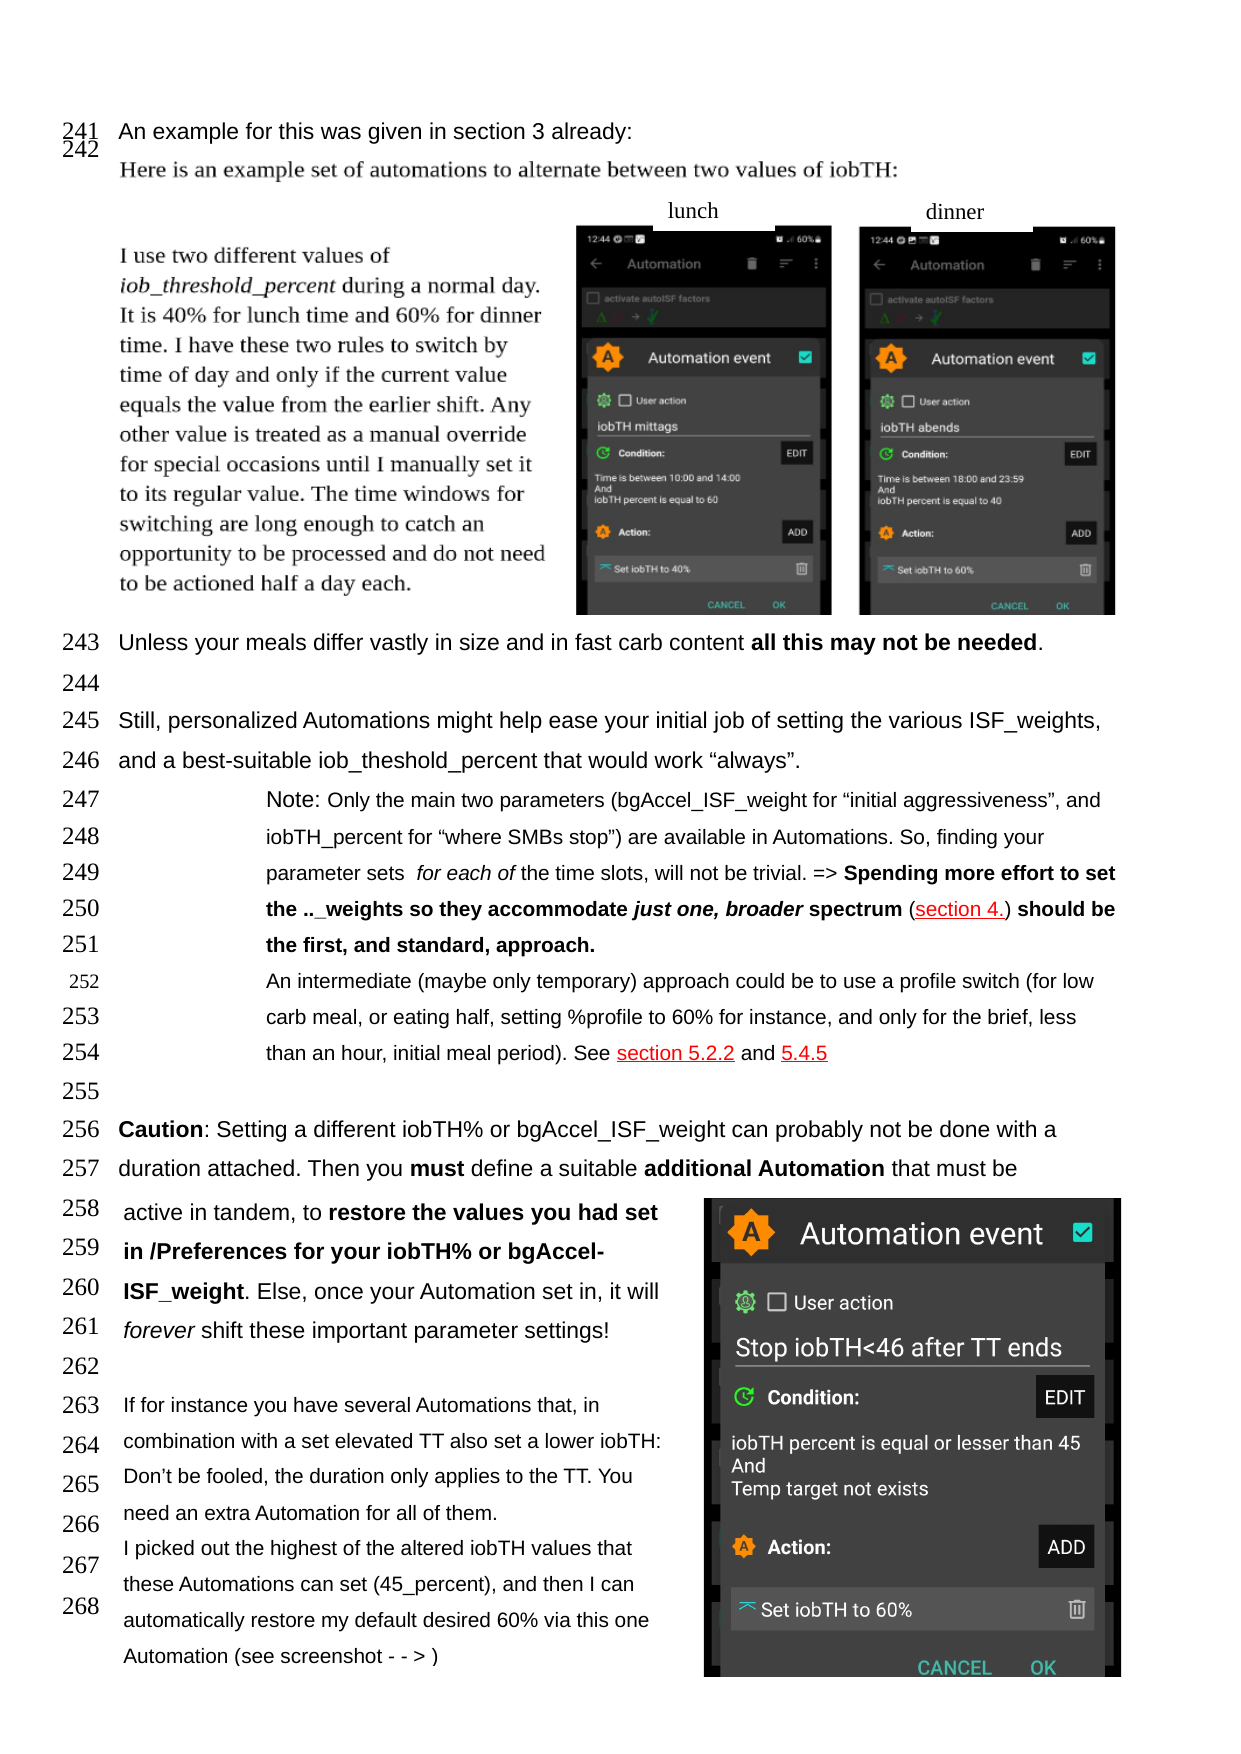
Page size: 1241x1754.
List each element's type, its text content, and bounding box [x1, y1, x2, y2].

text An intermediate (maybe only temporary) approach could be to use a profile switch (for low carb meal, or eating half, setting %profile to 60% for instance, and only for the brief, less than an hour, initial meal period). See section 5.2.2 and 5.4.5 [266, 968, 1122, 1064]
text An example for this was given in section 3 already: [118, 118, 1122, 144]
text active in tandem, to restore the values you had set in /Preferences for your iobTH% or bgAccel-ISF_weight. Else, once your Automation set in, it will forever shift these important parameter settings! [123, 1199, 674, 1343]
text Unless your meals differ vastly in size and in fast carb content all this may not be needed. [118, 628, 1122, 655]
text I picked out the highest of the altered iobTH values that these Automations can set (45_percent), and then I can automatically restore my default desired 60% via this one Automation (see screenshot - - > ) [123, 1536, 674, 1666]
text If for instance you have several Automations that, in combination with a set elevated TT also set a lower iobTH: Don’t be fooled, the duration only applies to the TT. You need an extra Automation for all of them. [123, 1392, 674, 1524]
text Still, personalized Automations might help ease your initial job of setting the various ISF_weights, and a best-suitable iob_theshold_percent that would work “always”. [118, 707, 1122, 773]
text dinner [926, 198, 1018, 224]
text [108, 1191, 1129, 1684]
text Note: Only the main two parameters (bgAccel_ISF_weight for “initial aggressiveness”, and iobTH_percent for “where SMBs stop”) are available in Automations. So, finding your parameter sets for each of the time slots, will not be trivial. => Spending more effort to set the .._weights so they accommodate just one, broader spectrum (section 4.) should be the first, and standard, approach. [266, 786, 1122, 957]
text lunch [668, 197, 760, 223]
text Caution: Setting a different iobTH% or bgAccel_ISF_weight can probably not be done with a duration attached. Then you must define a suitable additional Automation that must be [118, 1116, 1122, 1182]
